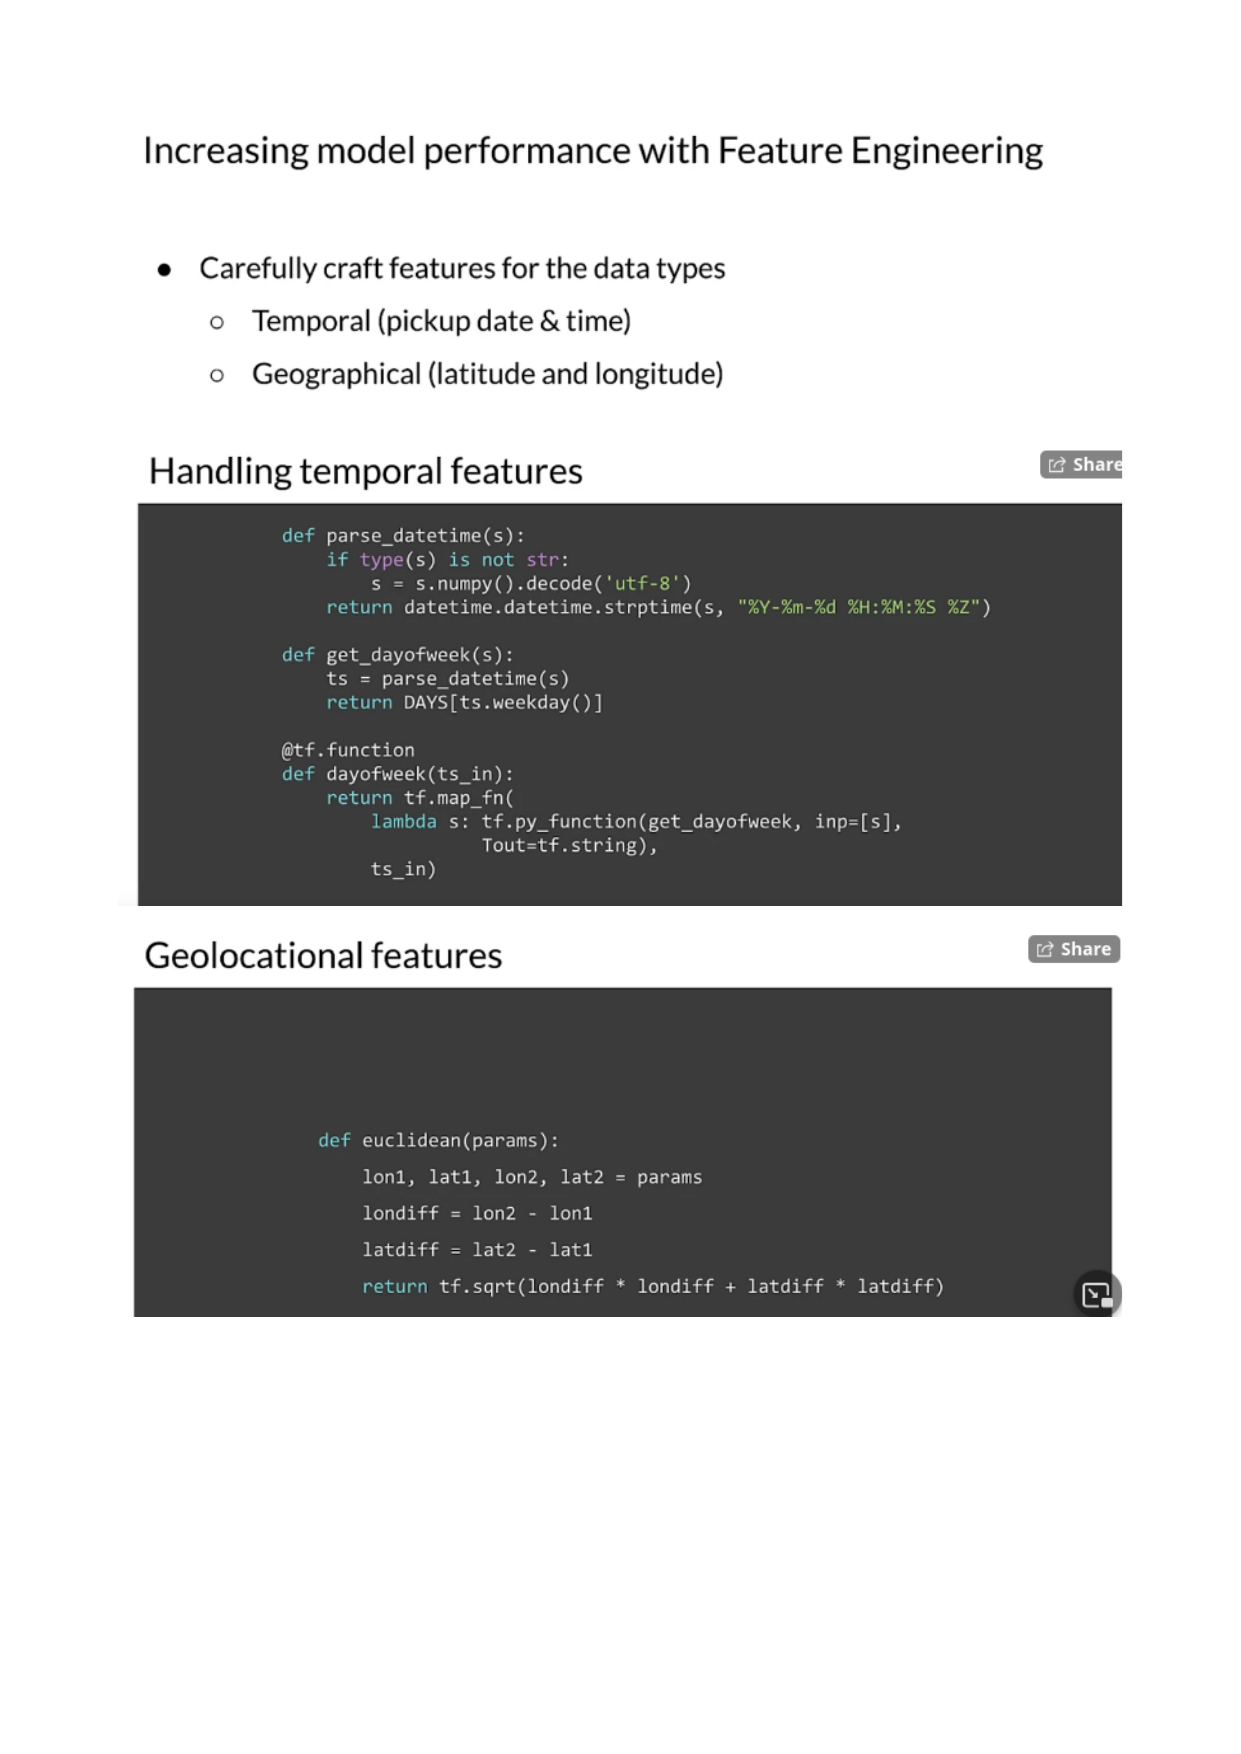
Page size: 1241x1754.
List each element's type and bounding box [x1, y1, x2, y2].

picture [118, 118, 1123, 415]
picture [118, 934, 1123, 1317]
picture [118, 443, 1123, 906]
